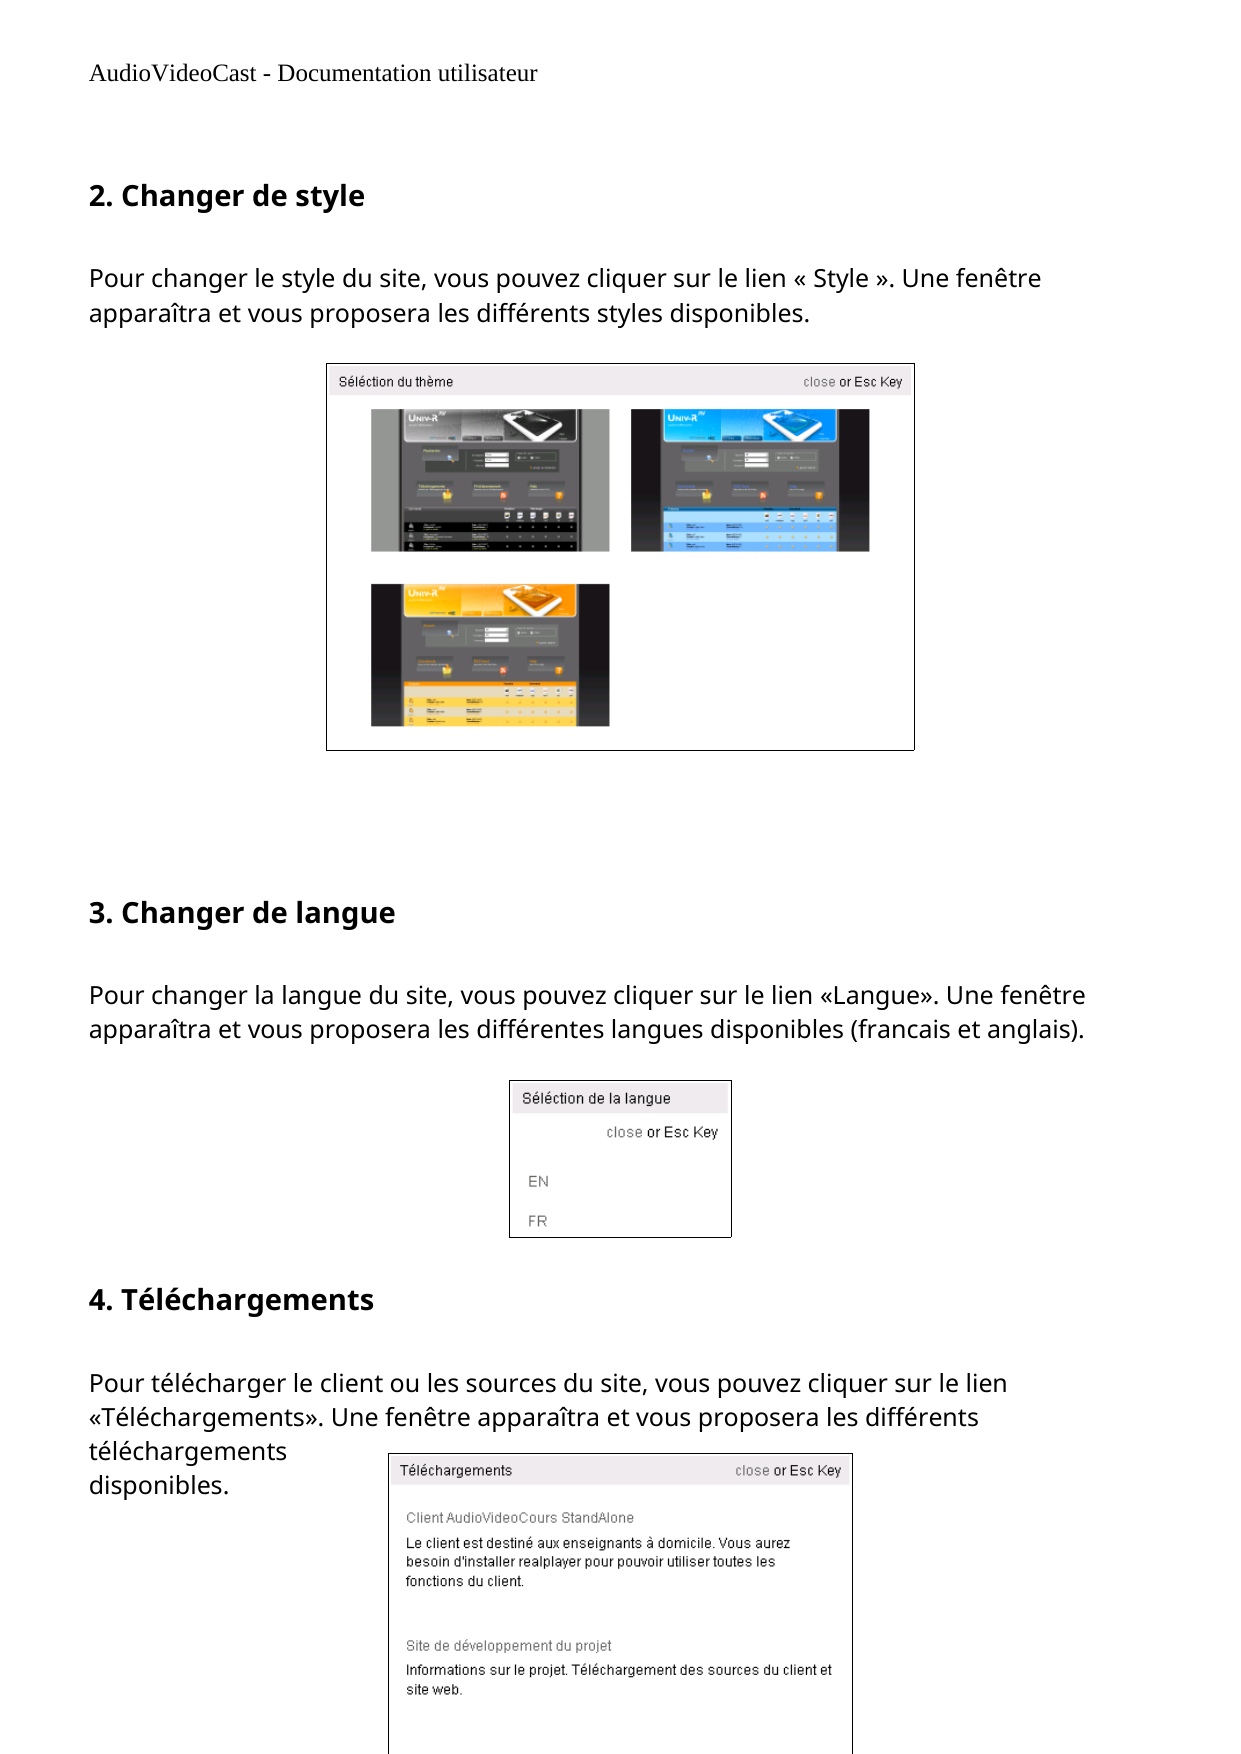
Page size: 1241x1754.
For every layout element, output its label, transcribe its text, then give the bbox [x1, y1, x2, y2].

picture [512, 1083, 728, 1235]
subtitle 3. Changer de langue [88, 892, 1152, 932]
text Pour changer le style du site, vous pouvez cliquer sur le lien « Style ». Une fenêtre apparaîtra et vous proposera les différents styles disponibles. [88, 261, 1152, 329]
picture [329, 366, 911, 748]
text Pour télécharger le client ou les sources du site, vous pouvez cliquer sur le lien «Téléchargements». Une fenêtre apparaîtra et vous proposera les différents téléchargements disponibles. [88, 1366, 1152, 1502]
subtitle 2. Changer de style [88, 175, 1152, 215]
subtitle 4. Téléchargements [88, 1280, 1152, 1319]
text Pour changer la langue du site, vous pouvez cliquer sur le lien «Langue». Une fenêtre apparaîtra et vous proposera les différentes langues disponibles (francais et anglais). [88, 978, 1152, 1046]
picture [390, 1456, 850, 1751]
